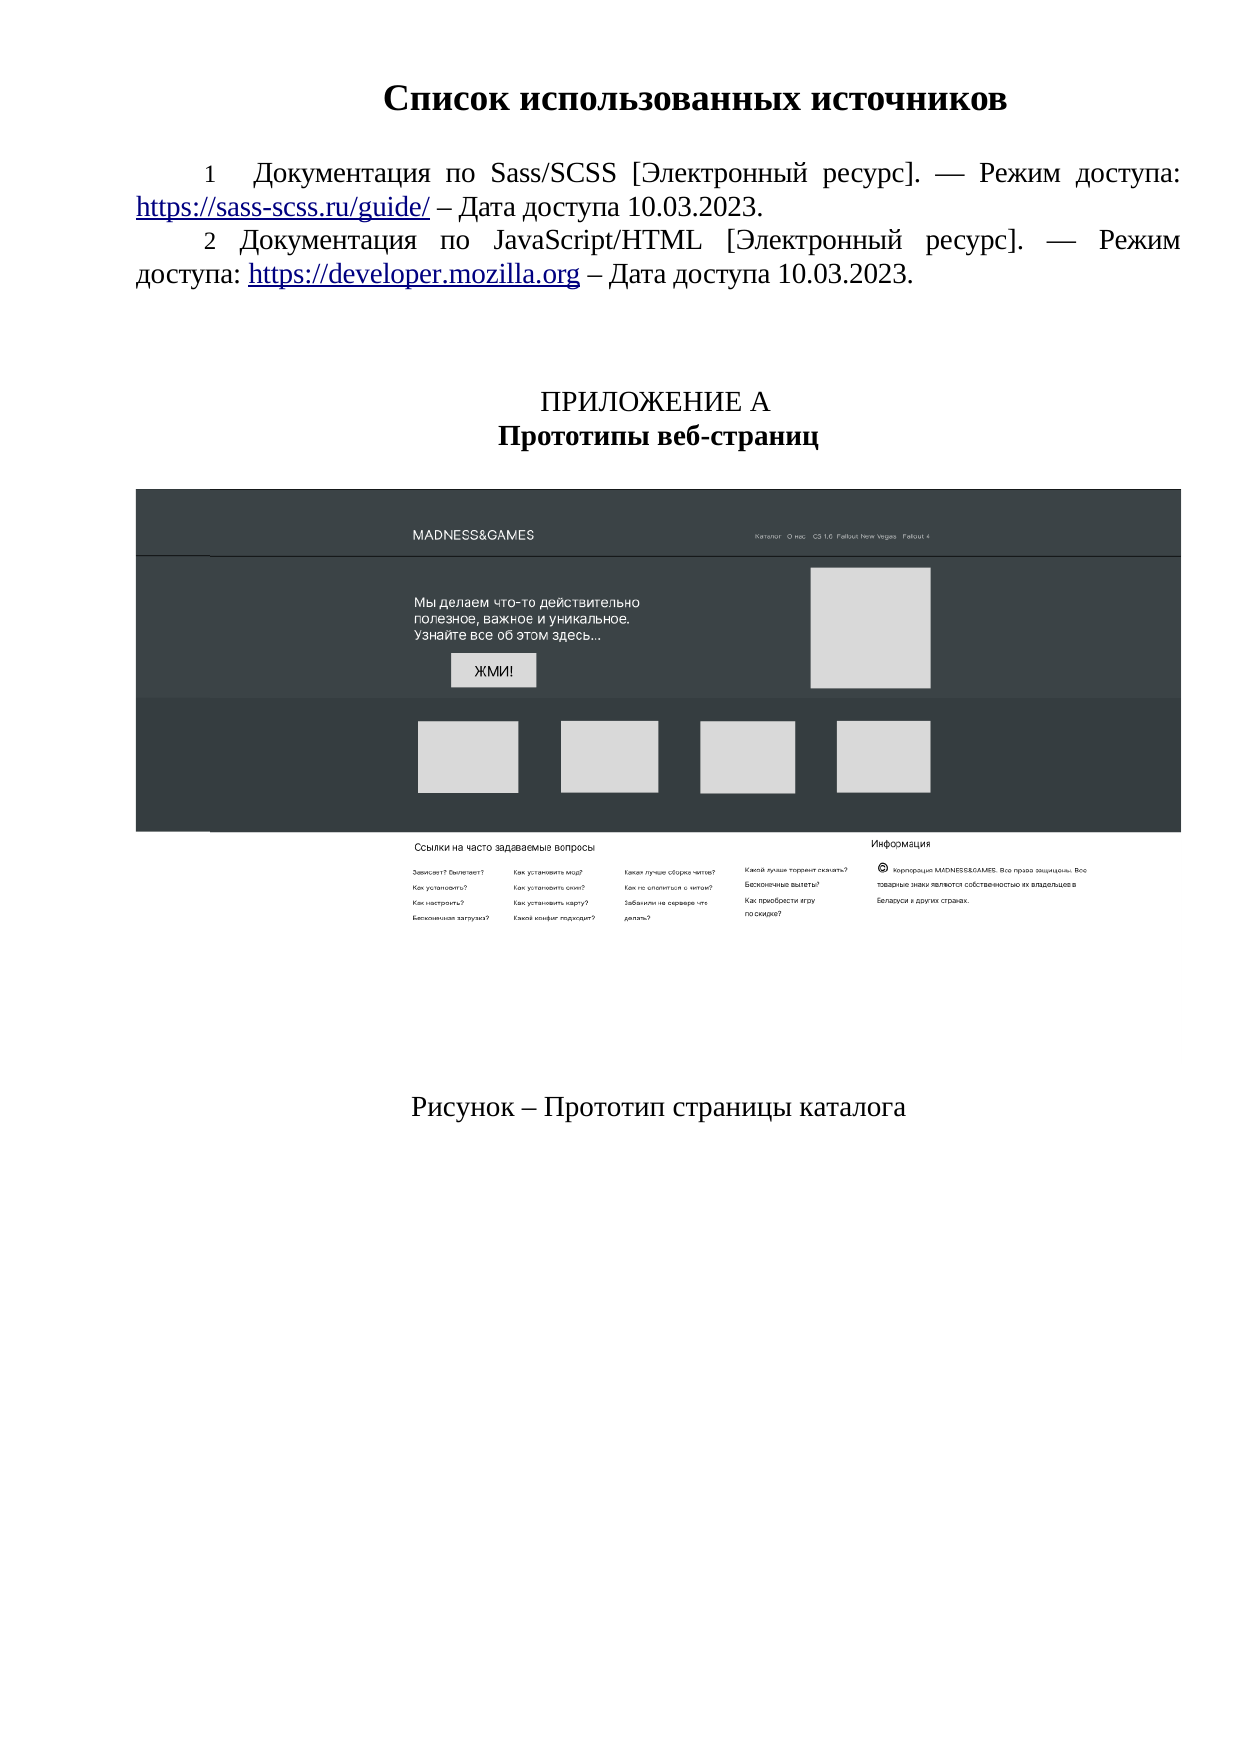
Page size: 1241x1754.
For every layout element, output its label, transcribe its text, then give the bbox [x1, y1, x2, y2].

subtitle Список использованных источников [136, 75, 1181, 118]
list Документация по Sass/SCSS [Электронный ресурс]. — Режим доступа: https://sass-scss.ru/guide/ – Дата доступа 10.03.2023. [136, 155, 1181, 222]
text Рисунок – Прототип страницы каталога [136, 1089, 1181, 1122]
list Документация по JavaScript/HTML [Электронный ресурс]. — Режим доступа: https://developer.mozilla.org – Дата доступа 10.03.2023. [136, 222, 1181, 289]
subtitle ПРИЛОЖЕНИЕ А Прототипы веб-страниц [136, 384, 1181, 452]
